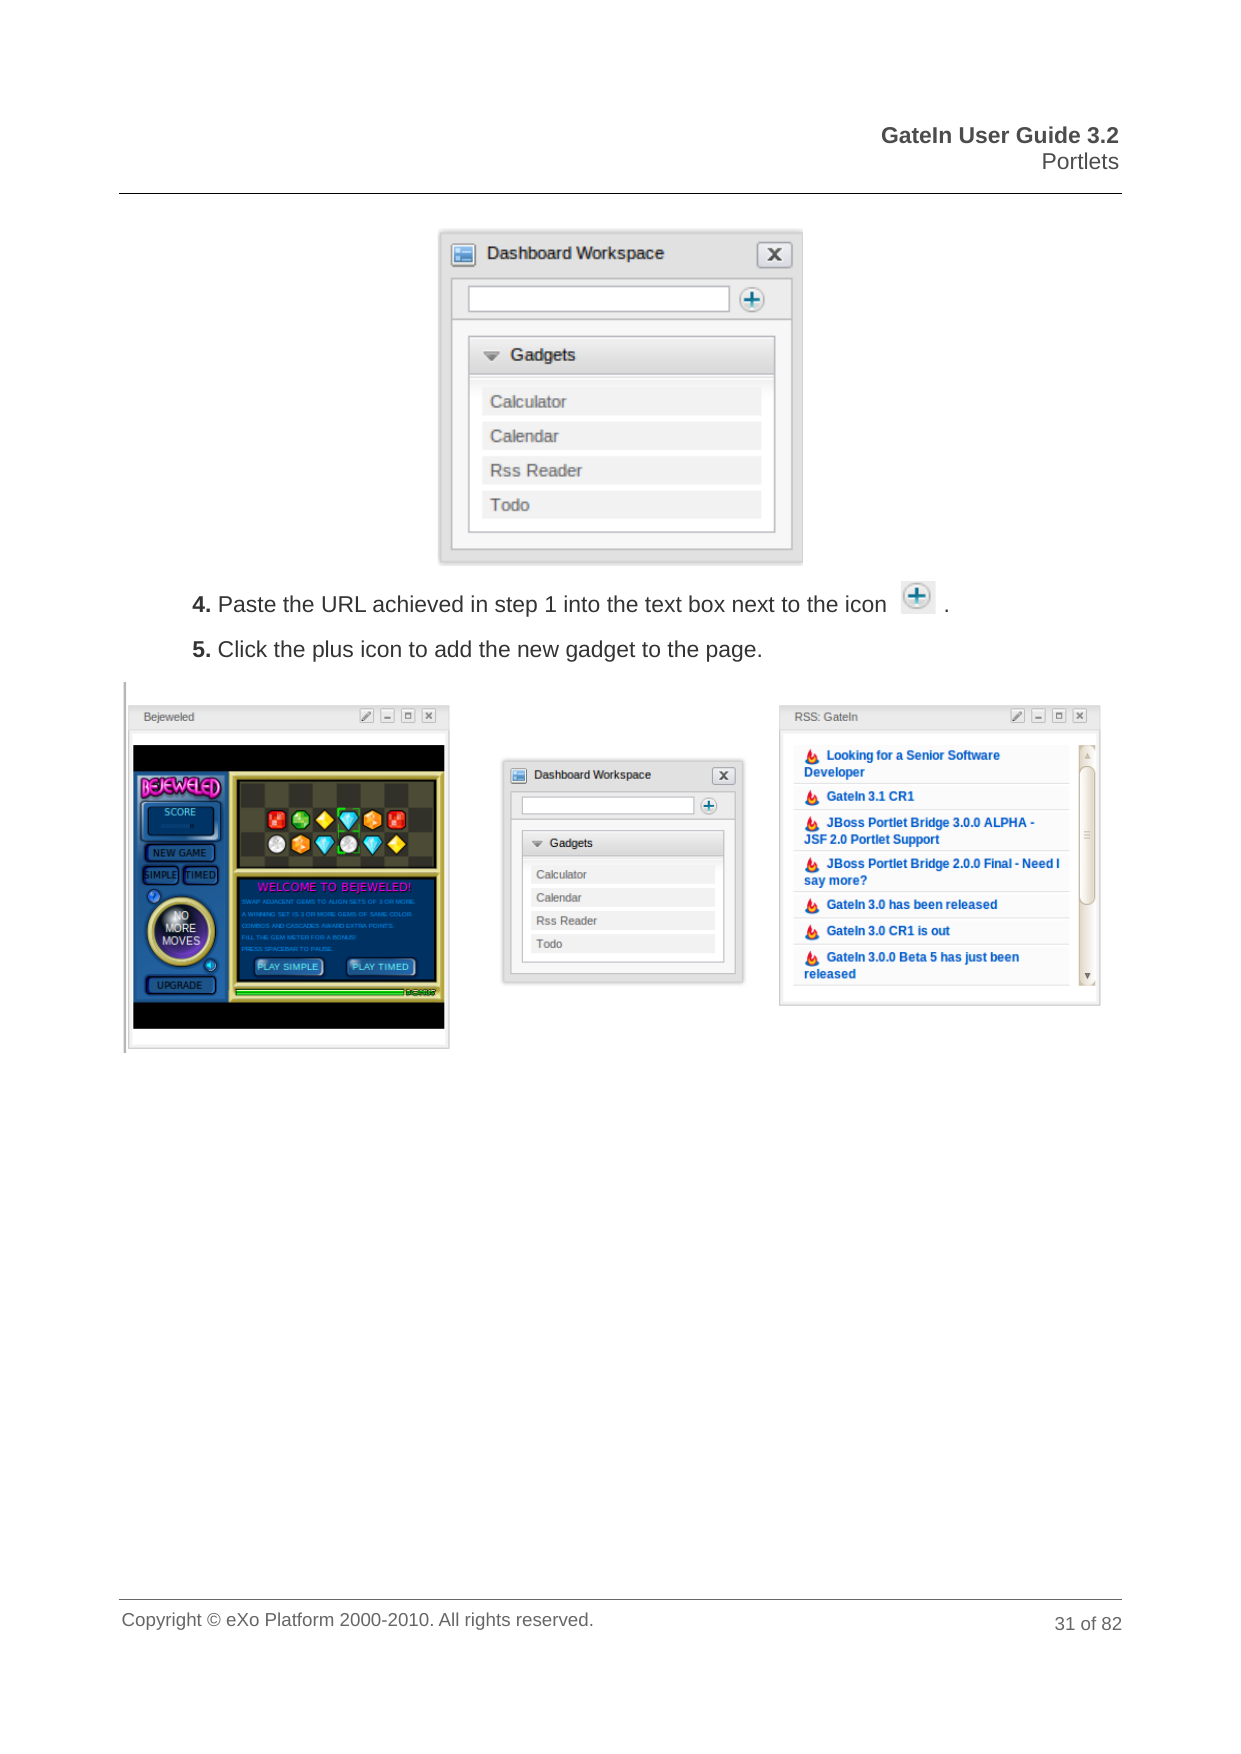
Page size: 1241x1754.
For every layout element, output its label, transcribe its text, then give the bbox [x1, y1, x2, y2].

picture [123, 682, 1117, 1053]
picture [437, 228, 803, 566]
text 5. Click the plus icon to add the new gadget to the page. [118, 636, 1122, 663]
picture [900, 581, 936, 614]
text 4. Paste the URL achieved in step 1 into the text box next to the icon . [118, 223, 1122, 621]
